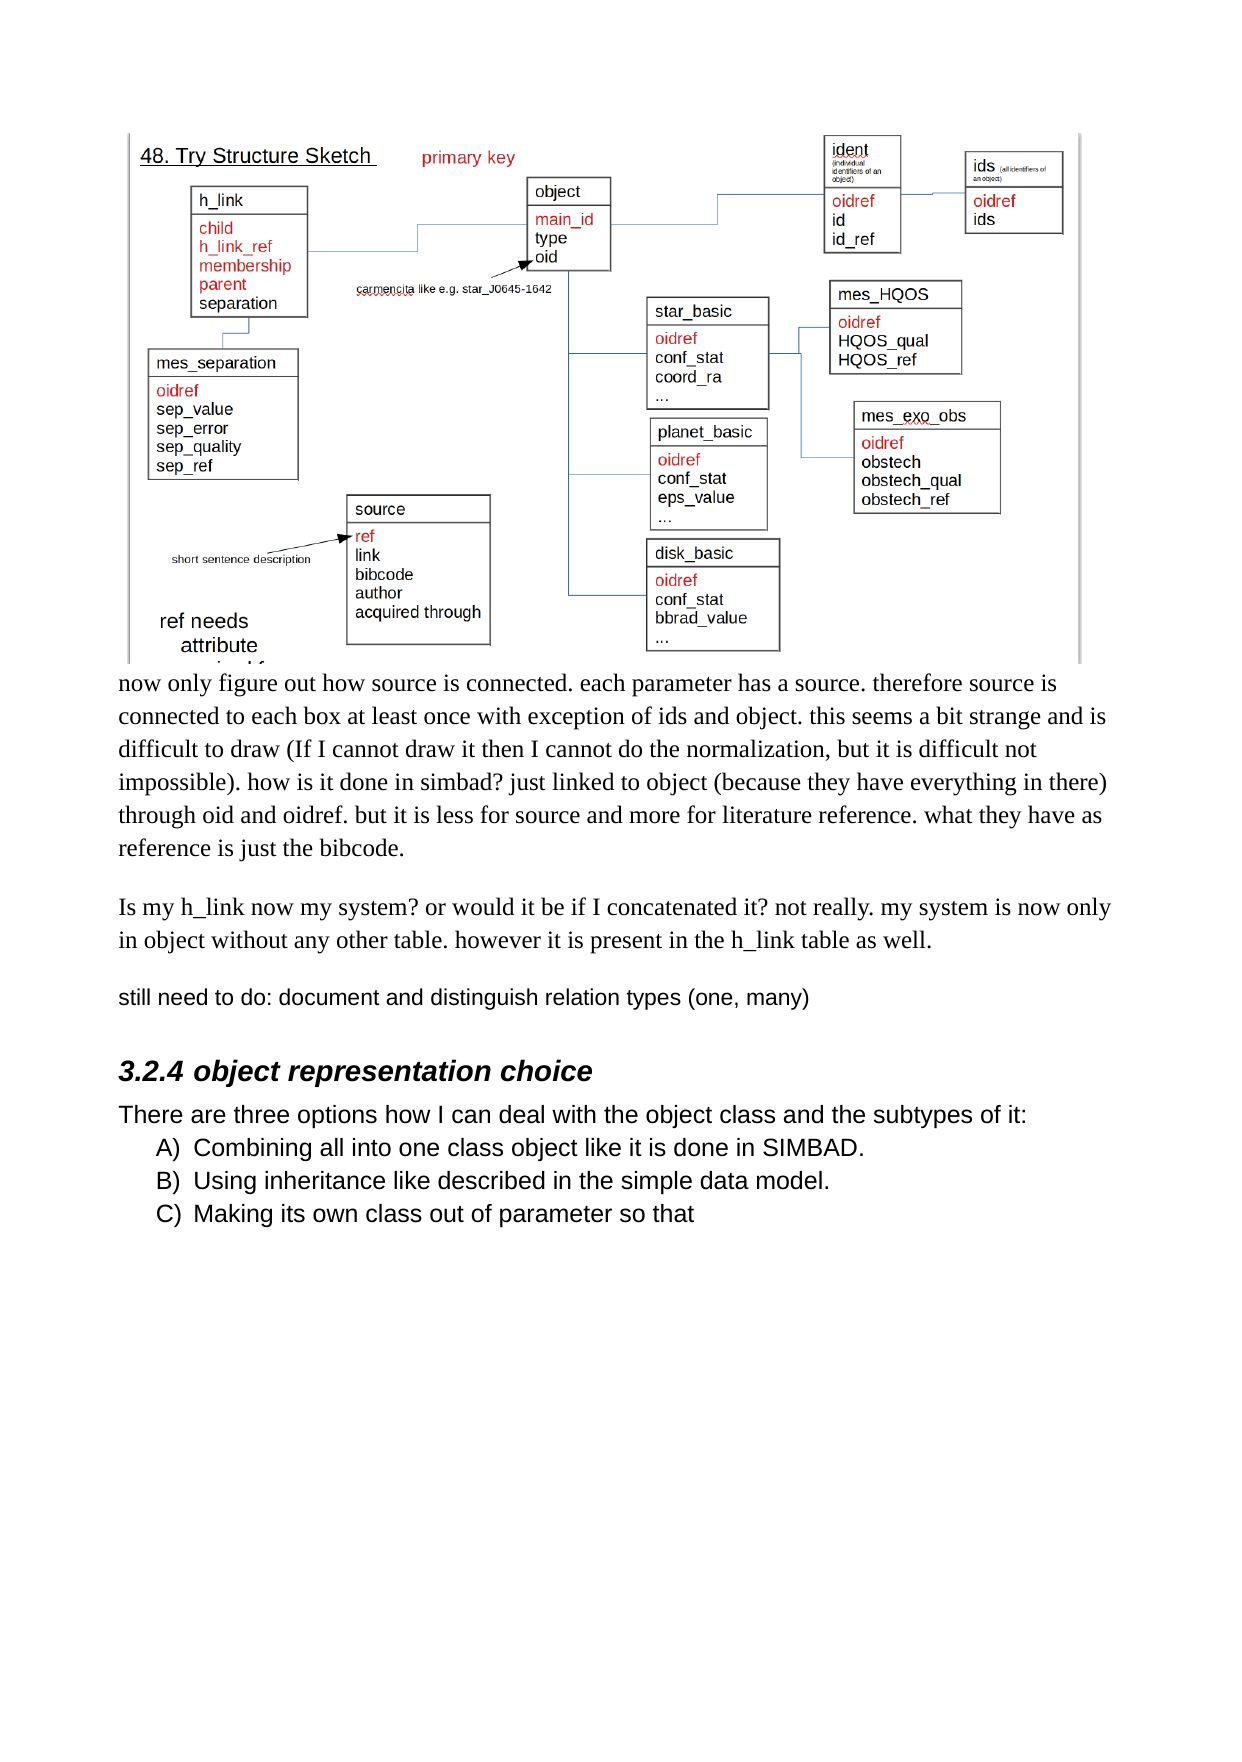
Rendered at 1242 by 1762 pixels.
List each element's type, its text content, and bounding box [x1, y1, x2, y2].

list Making its own class out of parameter so that [156, 1199, 1124, 1227]
list Combining all into one class object like it is done in SIMBAD. [156, 1133, 1124, 1161]
text There are three options how I can deal with the object class and the subtypes of it: [118, 1100, 1124, 1128]
subtitle object representation choice [118, 1053, 1124, 1087]
text Is my h_link now my system? or would it be if I concatenated it? not really. my system is now only in object without any other table. however it is present in the h_link table as well. [118, 892, 1124, 954]
text still need to do: document and distinguish relation types (one, many) [118, 984, 1124, 1010]
list Using inheritance like described in the simple data model. [156, 1166, 1124, 1194]
picture [127, 133, 1082, 247]
text now only figure out how source is connected. each parameter has a source. therefore source is connected to each box at least once with exception of ids and object. this seems a bit strange and is difficult to draw (If I cannot draw it then I cannot do the normalization, but it is difficult not impossible). how is it done in simbad? just linked to object (because they have everything in there) through oid and oidref. but it is less for source and more for literature reference. what they have as reference is just the bibcode. [118, 118, 1124, 862]
